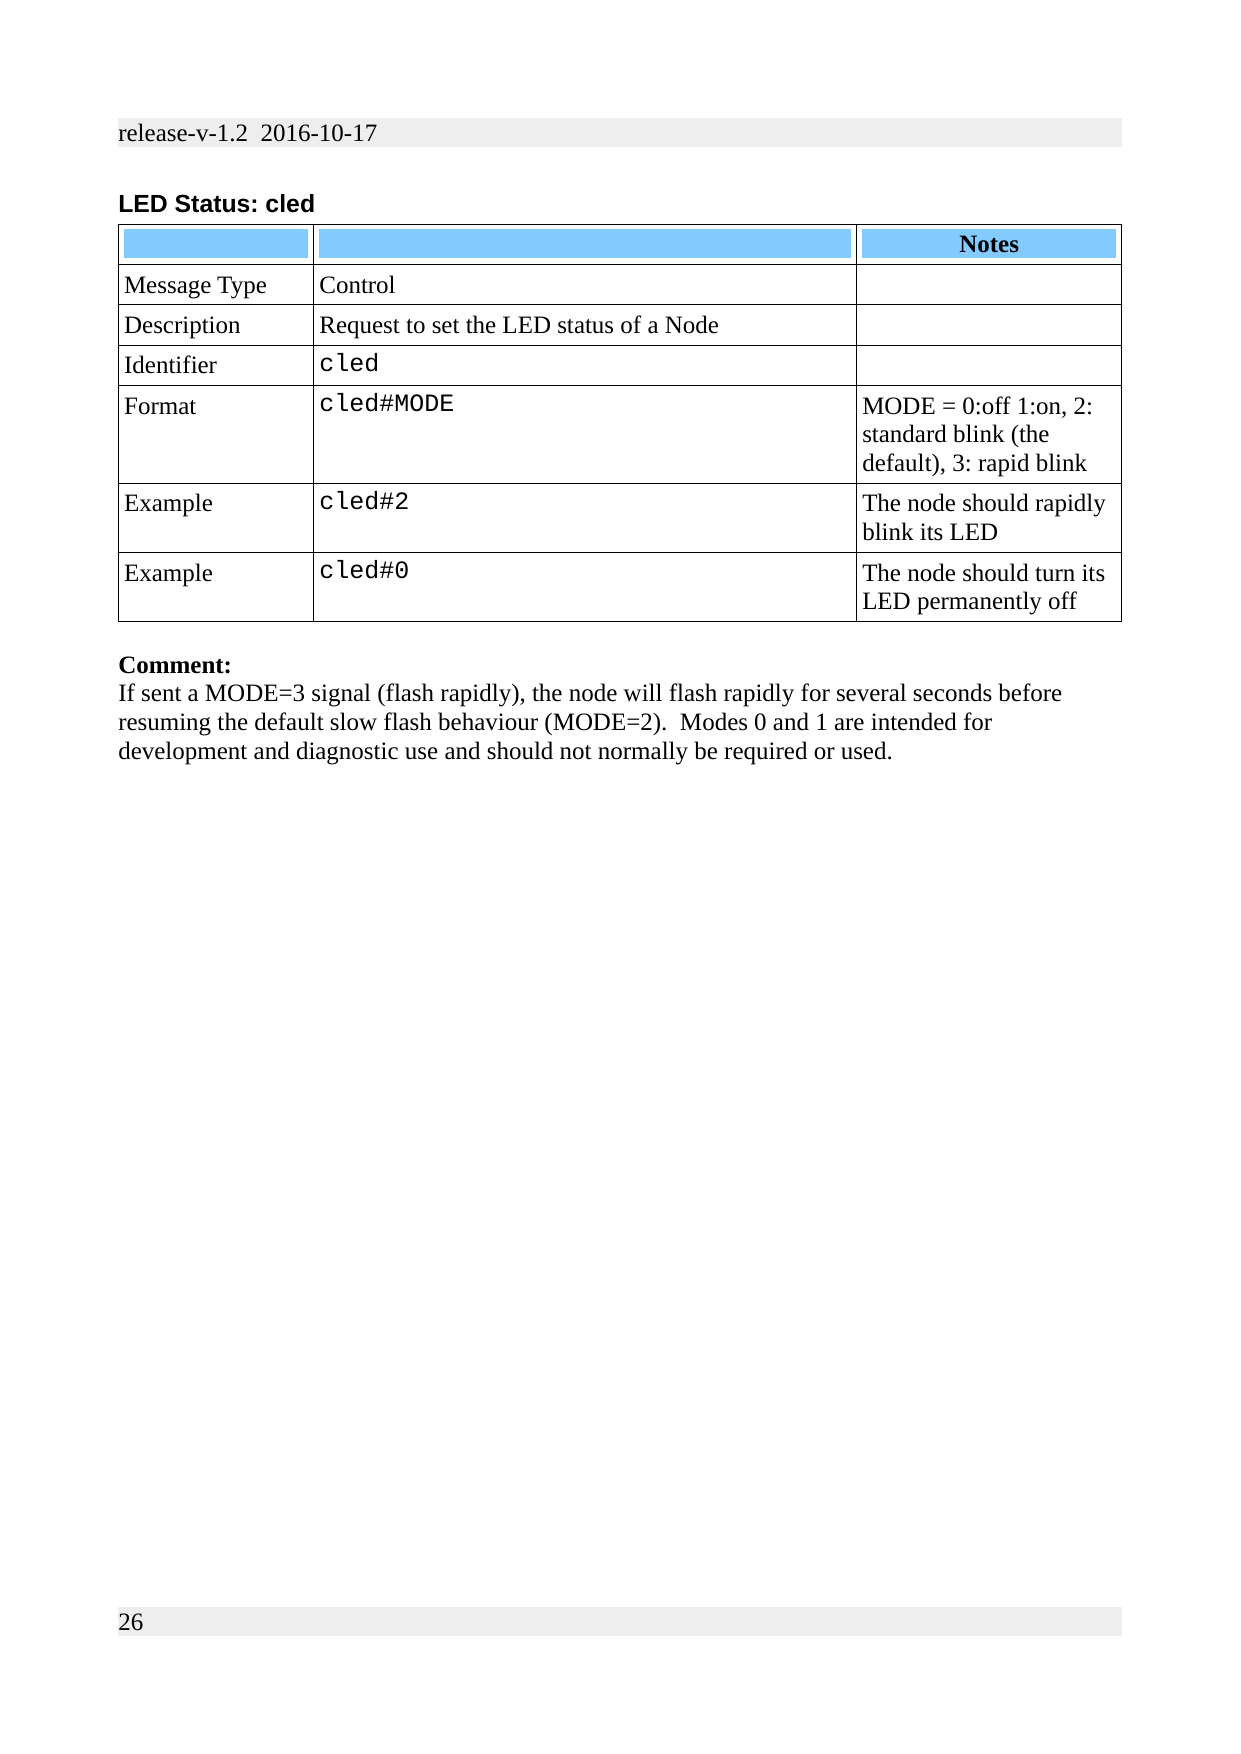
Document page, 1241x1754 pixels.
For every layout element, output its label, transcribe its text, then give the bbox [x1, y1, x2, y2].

table_cell cled#2 [314, 484, 856, 552]
table_cell Control [314, 265, 856, 304]
table_cell [857, 346, 1121, 385]
table_header cled#0 [314, 553, 856, 621]
table_cell Description [119, 305, 313, 344]
table_header [314, 225, 856, 264]
text If sent a MODE=3 signal (flash rapidly), the node will flash rapidly for several seconds before resuming the default slow flash behaviour (MODE=2). Modes 0 and 1 are intended for development and diagnostic use and should not normally be required or used. [118, 678, 1122, 765]
table_cell cled#MODE [314, 386, 856, 483]
table_cell Example [119, 484, 313, 552]
table_cell [857, 265, 1121, 304]
table_header Example [119, 553, 313, 621]
table_cell The node should rapidly blink its LED [857, 484, 1121, 552]
table_header [119, 225, 313, 264]
table_cell Identifier [119, 346, 313, 385]
table_header Notes [857, 225, 1121, 264]
table_cell Message Type [119, 265, 313, 304]
subtitle LED Status: cled [118, 189, 1122, 217]
table_header The node should turn its LED permanently off [857, 553, 1121, 621]
table_cell [857, 305, 1121, 344]
table_cell cled [314, 346, 856, 385]
table_cell MODE = 0:off 1:on, 2: standard blink (the default), 3: rapid blink [857, 386, 1121, 483]
table_cell Request to set the LED status of a Node [314, 305, 856, 344]
text Comment: [118, 650, 1122, 678]
table_cell Format [119, 386, 313, 483]
